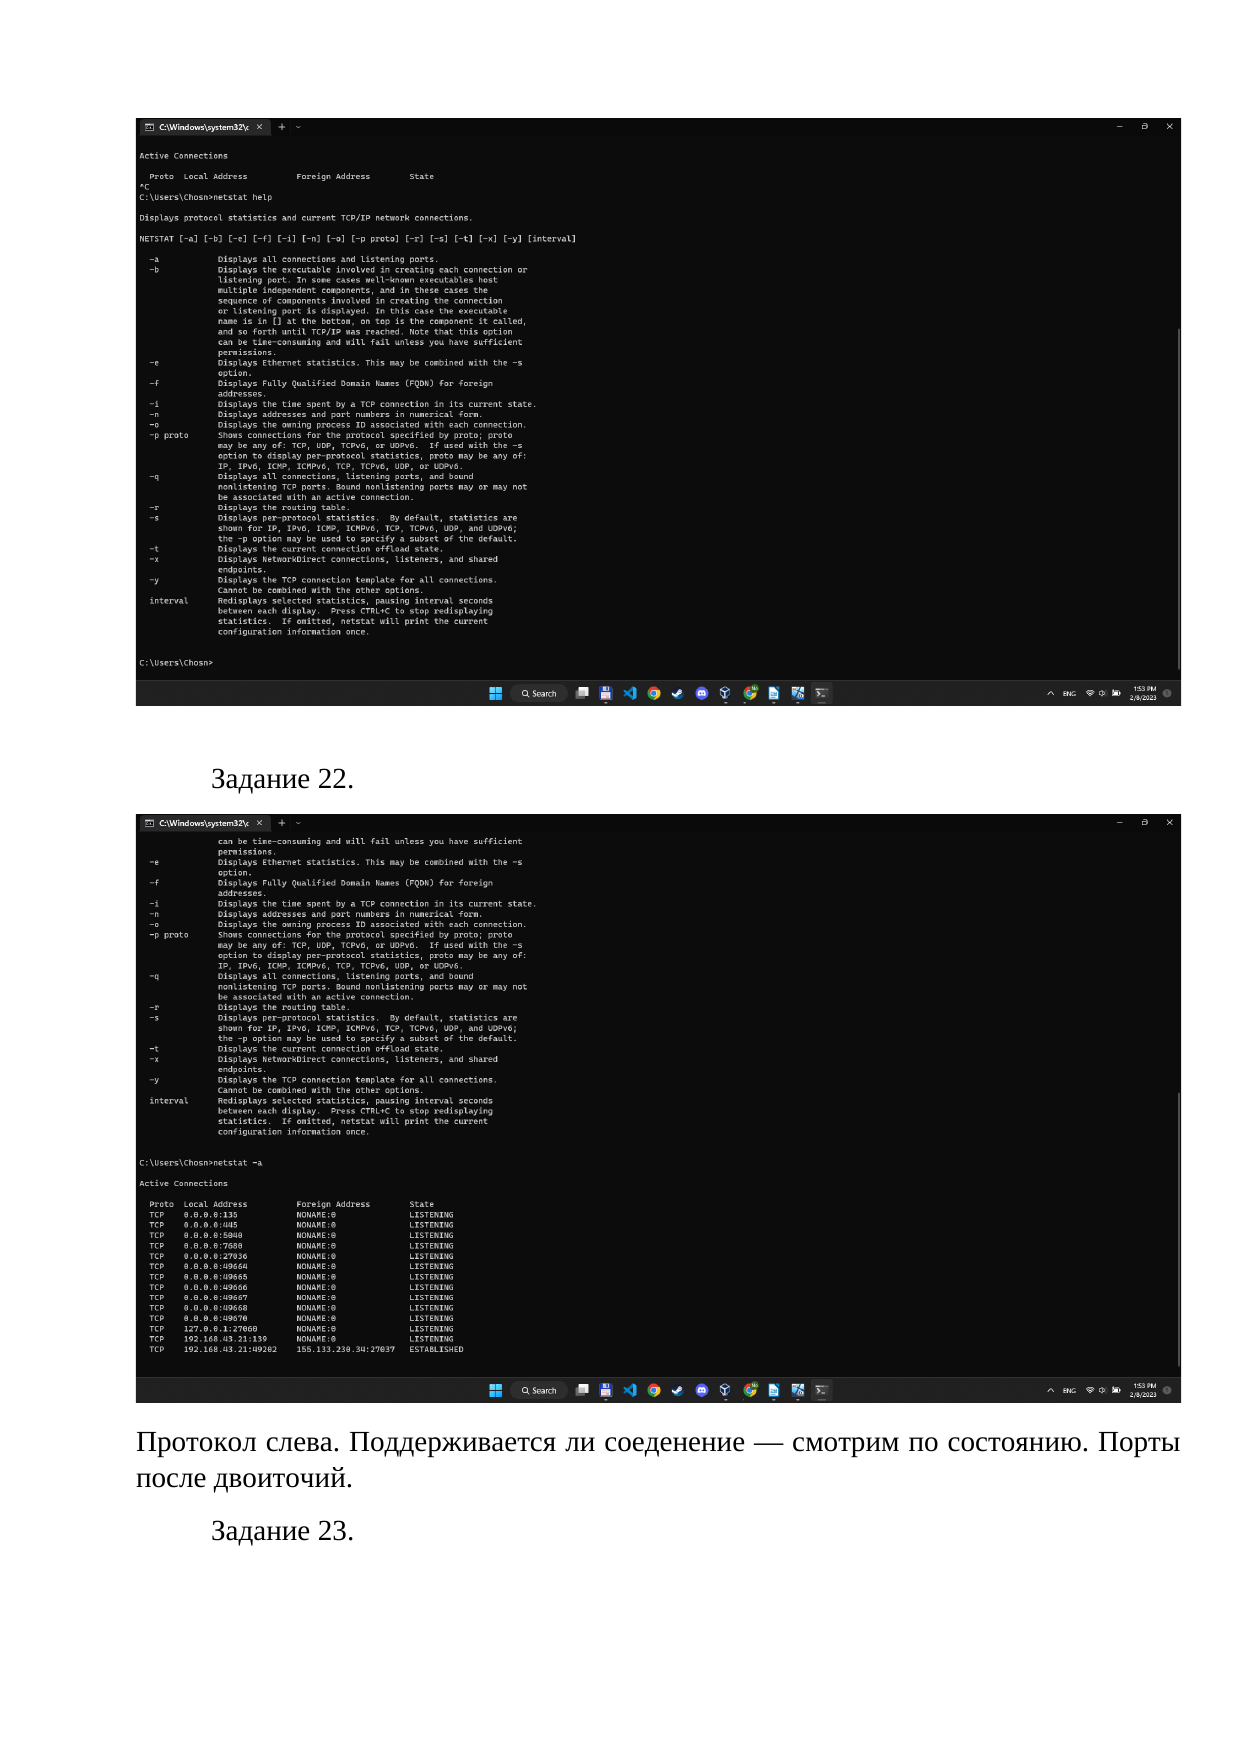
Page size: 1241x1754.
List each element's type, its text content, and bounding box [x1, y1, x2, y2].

picture [135, 118, 1182, 706]
text Задание 22. [136, 761, 1181, 795]
picture [135, 814, 1182, 1403]
text Протокол слева. Поддерживается ли соеденение — смотрим по состоянию. Порты после двоиточий. [136, 1403, 1181, 1494]
text Задание 23. [136, 1513, 1181, 1547]
